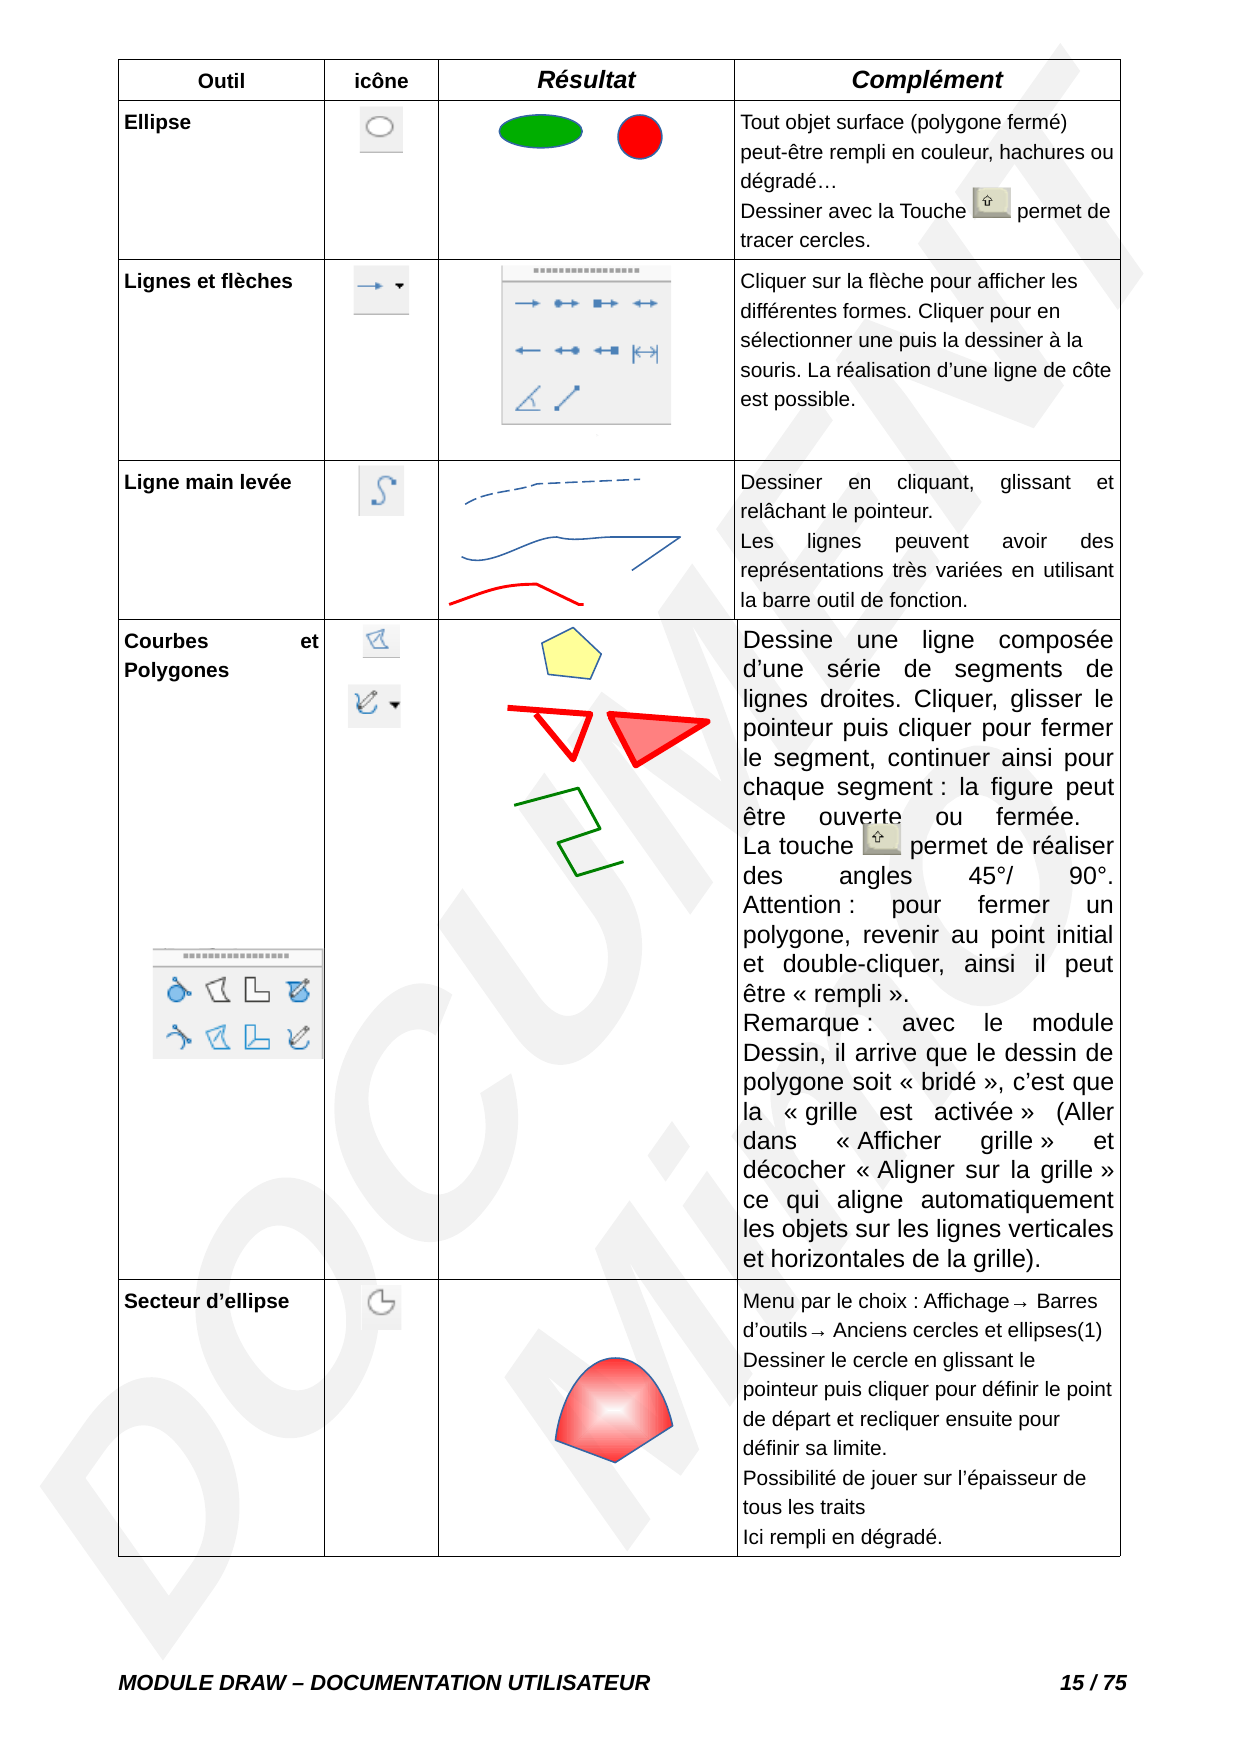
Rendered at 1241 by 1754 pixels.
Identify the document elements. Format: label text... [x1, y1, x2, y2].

picture [359, 106, 403, 153]
picture [501, 265, 672, 425]
table_cell [325, 461, 438, 619]
table_header Résultat [439, 60, 734, 100]
table_cell Menu par le choix : Affichage→ Barres d’outils→ Anciens cercles et ellipses(1) Dessiner le cercle en glissant le pointeur puis cliquer pour définir le point de départ et recliquer ensuite pour définir sa limite. Possibilité de jouer sur l’épaisseur de tous les traits Ici rempli en dégradé. [738, 1280, 1120, 1556]
picture [972, 187, 1011, 218]
table_cell Ellipse [119, 101, 324, 259]
table_cell Tout objet surface (polygone fermé) peut-être rempli en couleur, hachures ou dégradé… Dessiner avec la Touche permet de tracer cercles. [735, 101, 1120, 259]
table_cell Ligne main levée [119, 461, 324, 619]
table_cell [325, 260, 438, 460]
table_header Complément [735, 60, 1120, 100]
table_cell [325, 620, 438, 1279]
table_header icône [325, 60, 438, 100]
picture [862, 823, 902, 855]
table_cell [439, 1280, 737, 1556]
table_cell [439, 260, 734, 460]
table_cell Dessine une ligne composée d’une série de segments de lignes droites. Cliquer, glisser le pointeur puis cliquer pour fermer le segment, continuer ainsi pour chaque segment : la figure peut être ouverte ou fermée. La touche permet de réaliser des angles 45°/ 90°. Attention : pour fermer un polygone, revenir au point initial et double-cliquer, ainsi il peut être « rempli ». Remarque : avec le module Dessin, il arrive que le dessin de polygone soit « bridé », c’est que la « grille est activée » (Aller dans « Afficher grille » et décocher « Aligner sur la grille » ce qui aligne automatiquement les objets sur les lignes verticales et horizontales de la grille). [738, 620, 1120, 1279]
table_cell [325, 1280, 438, 1556]
table_cell [439, 101, 734, 259]
picture [353, 265, 410, 315]
picture [347, 684, 401, 728]
table_cell [439, 461, 734, 619]
table_cell Dessiner en cliquant, glissant et relâchant le pointeur. Les lignes peuvent avoir des représentations très variées en utilisant la barre outil de fonction. [735, 461, 1120, 619]
picture [362, 624, 400, 658]
table_cell Courbes et Polygones [119, 620, 324, 1279]
table_cell [325, 101, 438, 259]
table_cell Cliquer sur la flèche pour afficher les différentes formes. Cliquer pour en sélectionner une puis la dessiner à la souris. La réalisation d’une ligne de côte est possible. [735, 260, 1120, 460]
picture [361, 1285, 402, 1330]
picture [152, 948, 325, 1059]
table_cell Lignes et flèches [119, 260, 324, 460]
picture [358, 465, 405, 516]
table_header Outil [119, 60, 324, 100]
table_cell [439, 620, 737, 1279]
table_cell Secteur d’ellipse [119, 1280, 324, 1556]
